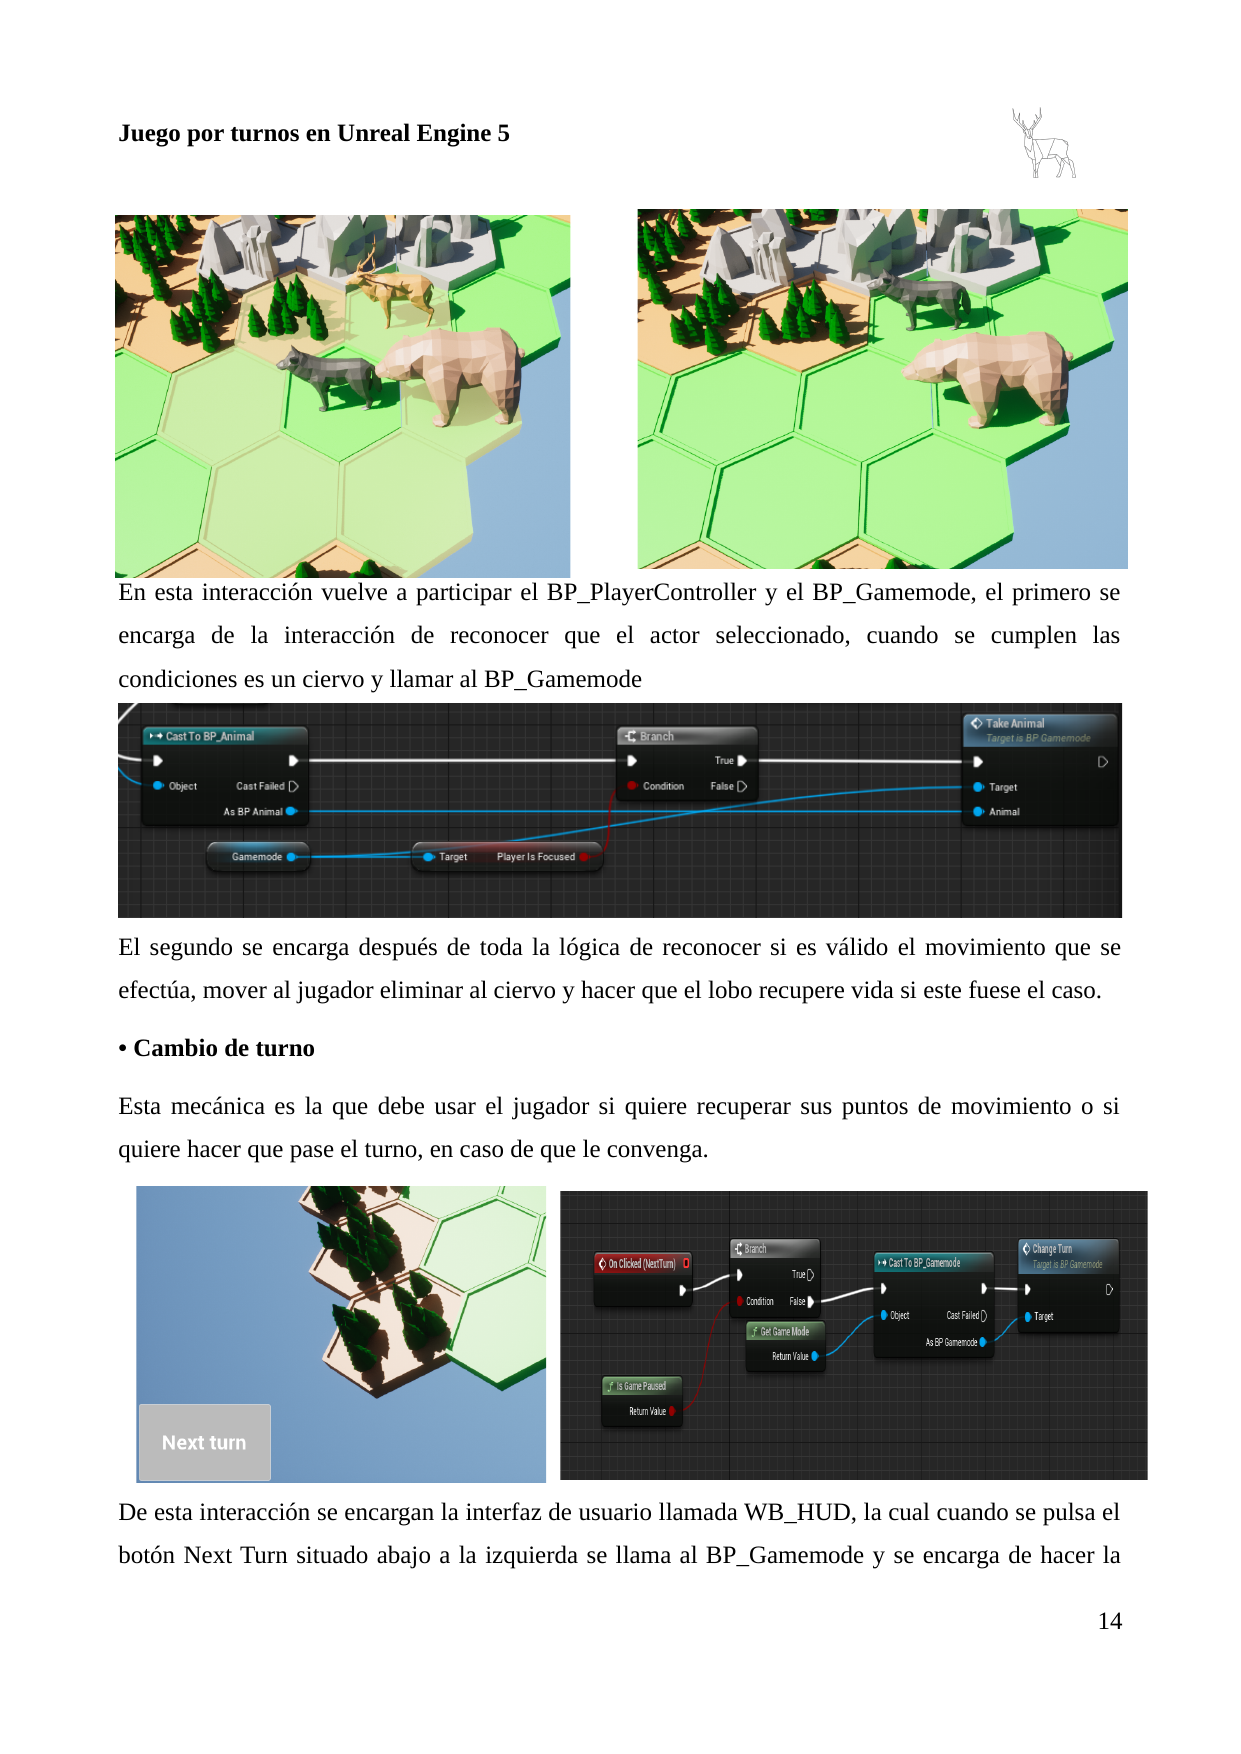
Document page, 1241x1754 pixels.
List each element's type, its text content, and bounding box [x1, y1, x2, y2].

text De esta interacción se encargan la interfaz de usuario llamada WB_HUD, la cual cuando se pulsa el botón Next Turn situado abajo a la izquierda se llama al BP_Gamemode y se encarga de hacer la [118, 1192, 1122, 1568]
text El segundo se encarga después de toda la lógica de reconocer si es válido el movimiento que se efectúa, mover al jugador eliminar al ciervo y hacer que el lobo recupere vida si este fuese el caso. [118, 918, 1122, 1004]
text Esta mecánica es la que debe usar el jugador si quiere recuperar sus puntos de movimiento o si quiere hacer que pase el turno, en caso de que le convenga. [118, 1091, 1122, 1163]
picture [118, 703, 1123, 918]
picture [637, 209, 1128, 569]
picture [115, 215, 571, 578]
picture [1004, 98, 1091, 186]
text En esta interacción vuelve a participar el BP_PlayerController y el BP_Gamemode, el primero se encarga de la interacción de reconocer que el actor seleccionado, cuando se cumplen las condiciones es un ciervo y llamar al BP_Gamemode [118, 205, 1122, 692]
picture [136, 1186, 547, 1483]
picture [560, 1191, 1148, 1480]
text • Cambio de turno [118, 1033, 1122, 1062]
